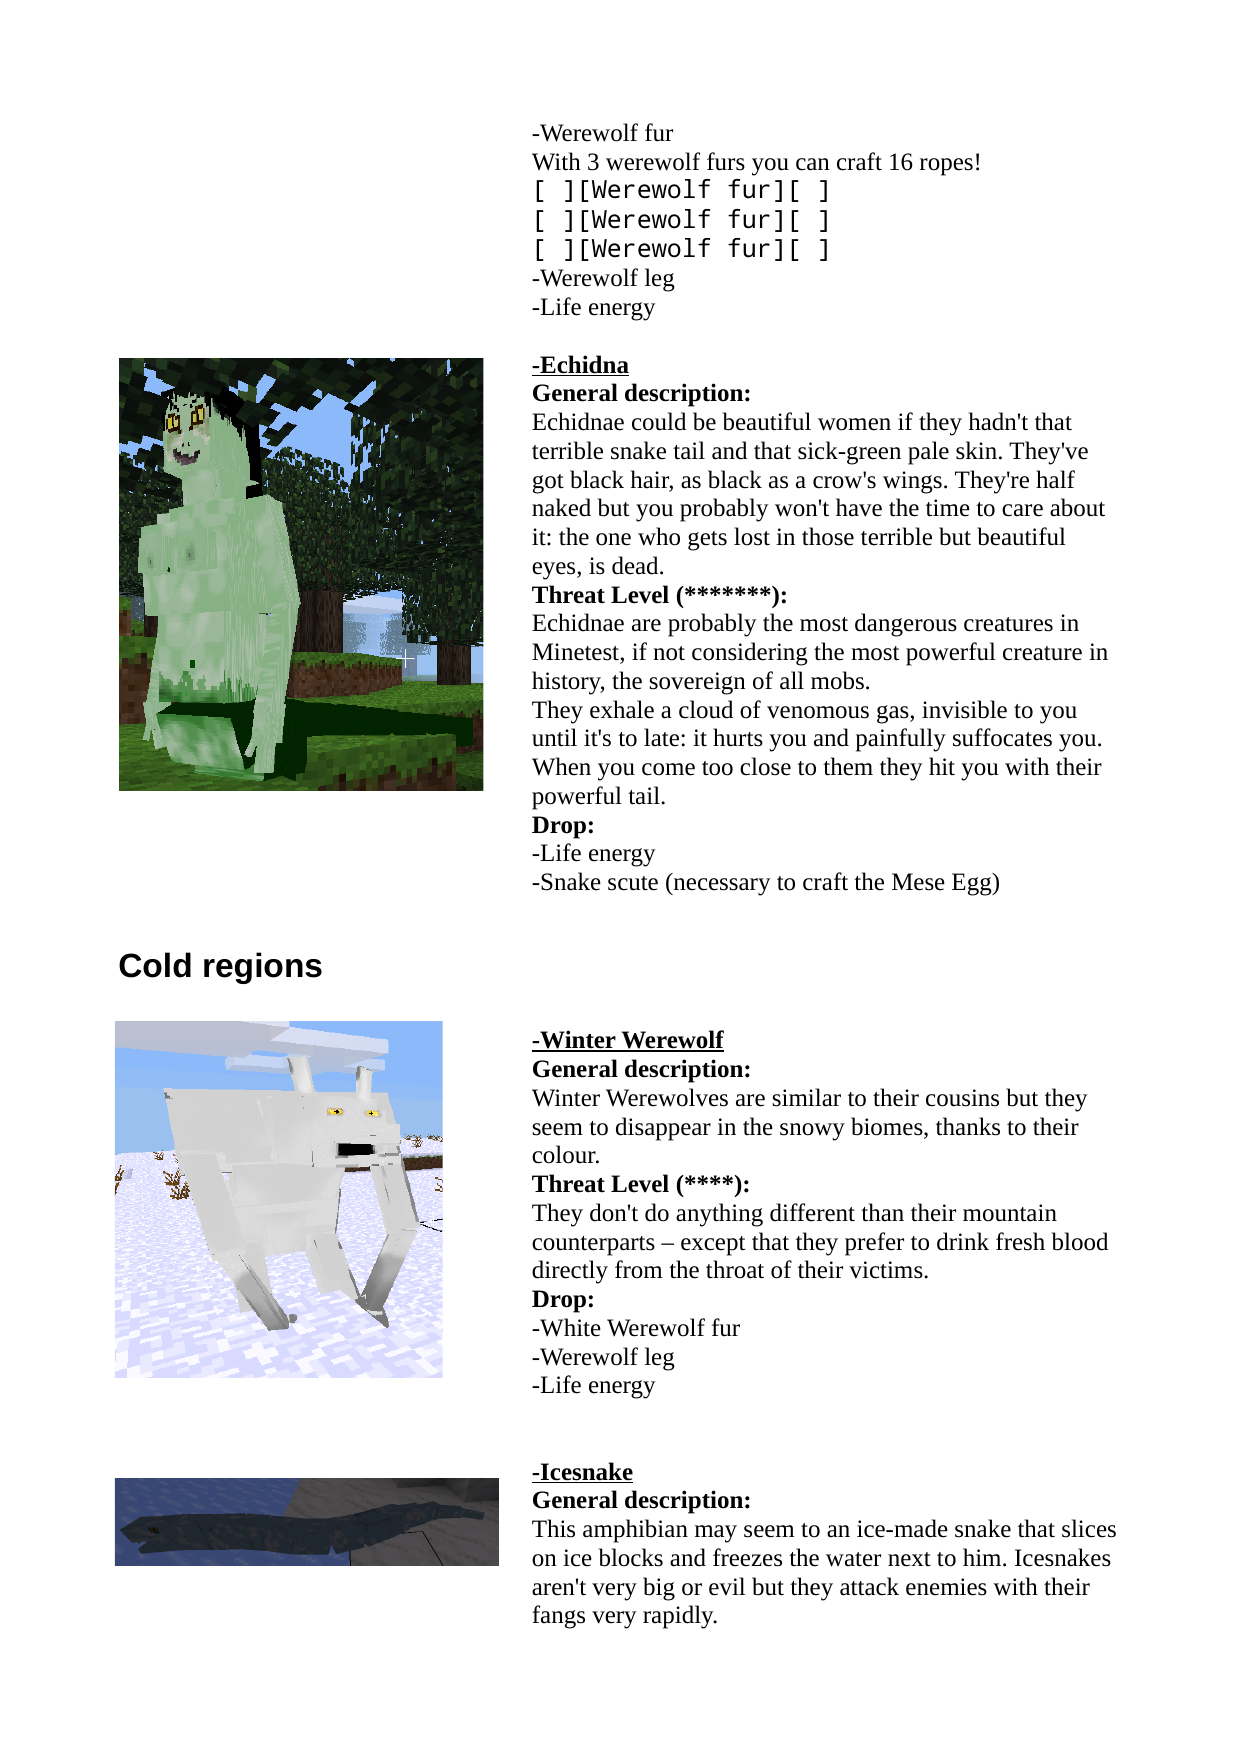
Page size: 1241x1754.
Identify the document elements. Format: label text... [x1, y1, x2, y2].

text -Winter Werewolf [532, 1025, 1122, 1054]
text -Werewolf fur [532, 118, 1122, 147]
text -Werewolf leg [532, 263, 1122, 292]
text Threat Level (****): [532, 1169, 1122, 1198]
text Winter Werewolves are similar to their cousins but they seem to disappear in the snowy biomes, thanks to their colour. [532, 1083, 1122, 1169]
text [ ][Werewolf fur][ ] [532, 205, 1122, 234]
text -Echidna [532, 350, 1122, 378]
subtitle Cold regions [118, 946, 1122, 984]
picture [119, 358, 484, 791]
text Echidnae could be beautiful women if they hadn't that terrible snake tail and that sick-green pale skin. They've got black hair, as black as a crow's wings. They're half naked but you probably won't have the time to care about it: the one who gets lost in those terrible but beautiful eyes, is dead. [532, 407, 1122, 580]
text With 3 werewolf furs you can craft 16 ropes! [532, 147, 1122, 176]
text Drop: [532, 810, 1122, 838]
picture [114, 1478, 499, 1566]
text -Icesnake [532, 1457, 1122, 1485]
text Drop: [532, 1284, 1122, 1313]
text [ ][Werewolf fur][ ] [532, 234, 1122, 263]
text Threat Level (*******): [532, 580, 1122, 608]
text This amphibian may seem to an ice-made snake that slices on ice blocks and freezes the water next to him. Icesnakes aren't very big or evil but they attack enemies with their fangs very rapidly. [532, 1514, 1122, 1629]
text [ ][Werewolf fur][ ] [532, 176, 1122, 205]
picture [114, 1021, 443, 1378]
text They exhale a cloud of venomous gas, invisible to you until it's to late: it hurts you and painfully suffocates you. When you come too close to them they hit you with their powerful tail. [532, 695, 1122, 810]
text -White Werewolf fur [532, 1313, 1122, 1342]
text They don't do anything different than their mountain counterparts – except that they prefer to drink fresh blood directly from the throat of their victims. [532, 1198, 1122, 1284]
text -Snake scute (necessary to craft the Mese Egg) [532, 867, 1122, 896]
text General description: [532, 1054, 1122, 1083]
text Echidnae are probably the most dangerous creatures in Minetest, if not considering the most powerful creature in history, the sovereign of all mobs. [532, 608, 1122, 695]
text -Life energy [532, 1370, 1122, 1399]
text General description: [532, 1485, 1122, 1514]
text -Life energy [532, 838, 1122, 867]
text General description: [532, 378, 1122, 407]
text -Werewolf leg [532, 1342, 1122, 1370]
text -Life energy [532, 292, 1122, 321]
